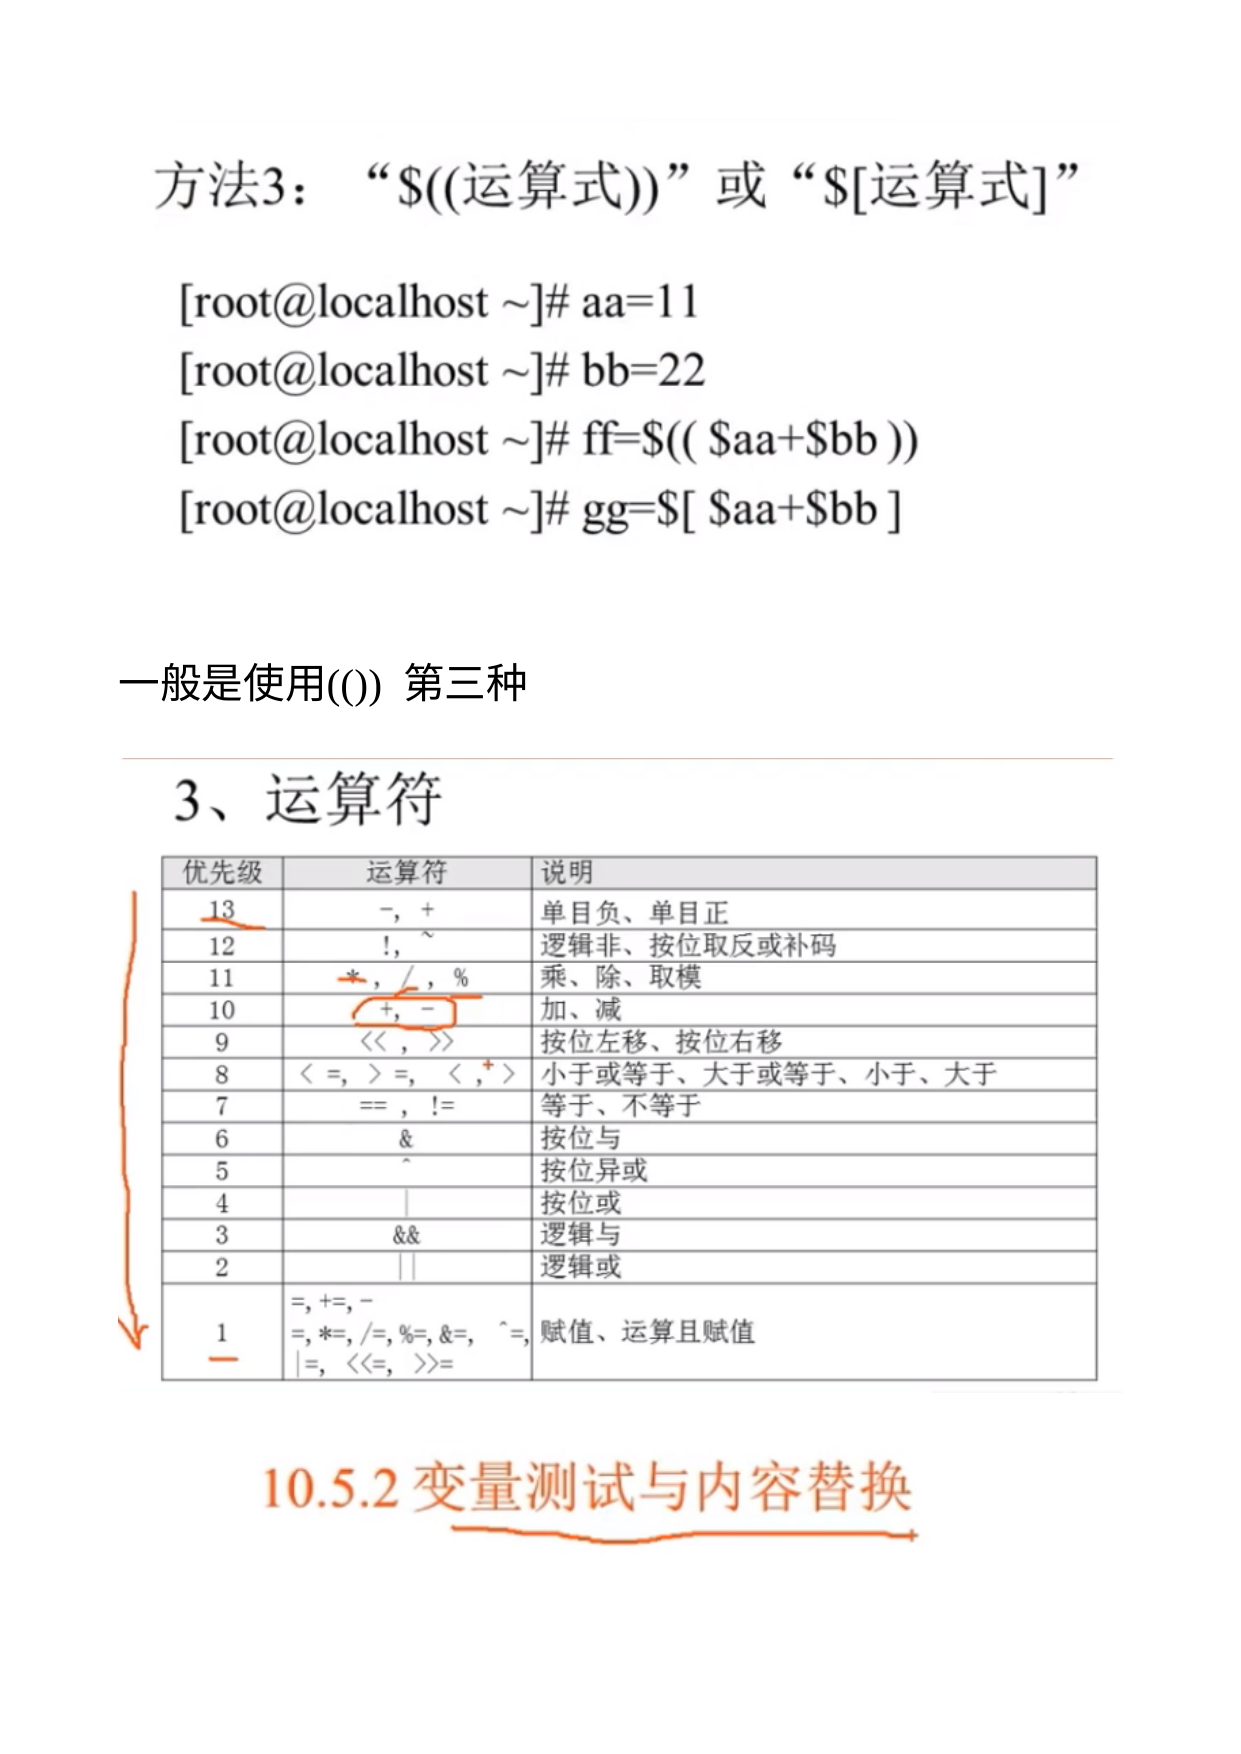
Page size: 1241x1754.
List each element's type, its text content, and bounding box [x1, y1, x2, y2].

picture [118, 118, 1123, 650]
text 一般是使用(()) 第三种 [118, 650, 1122, 710]
picture [227, 1440, 1013, 1596]
picture [118, 758, 1123, 1393]
